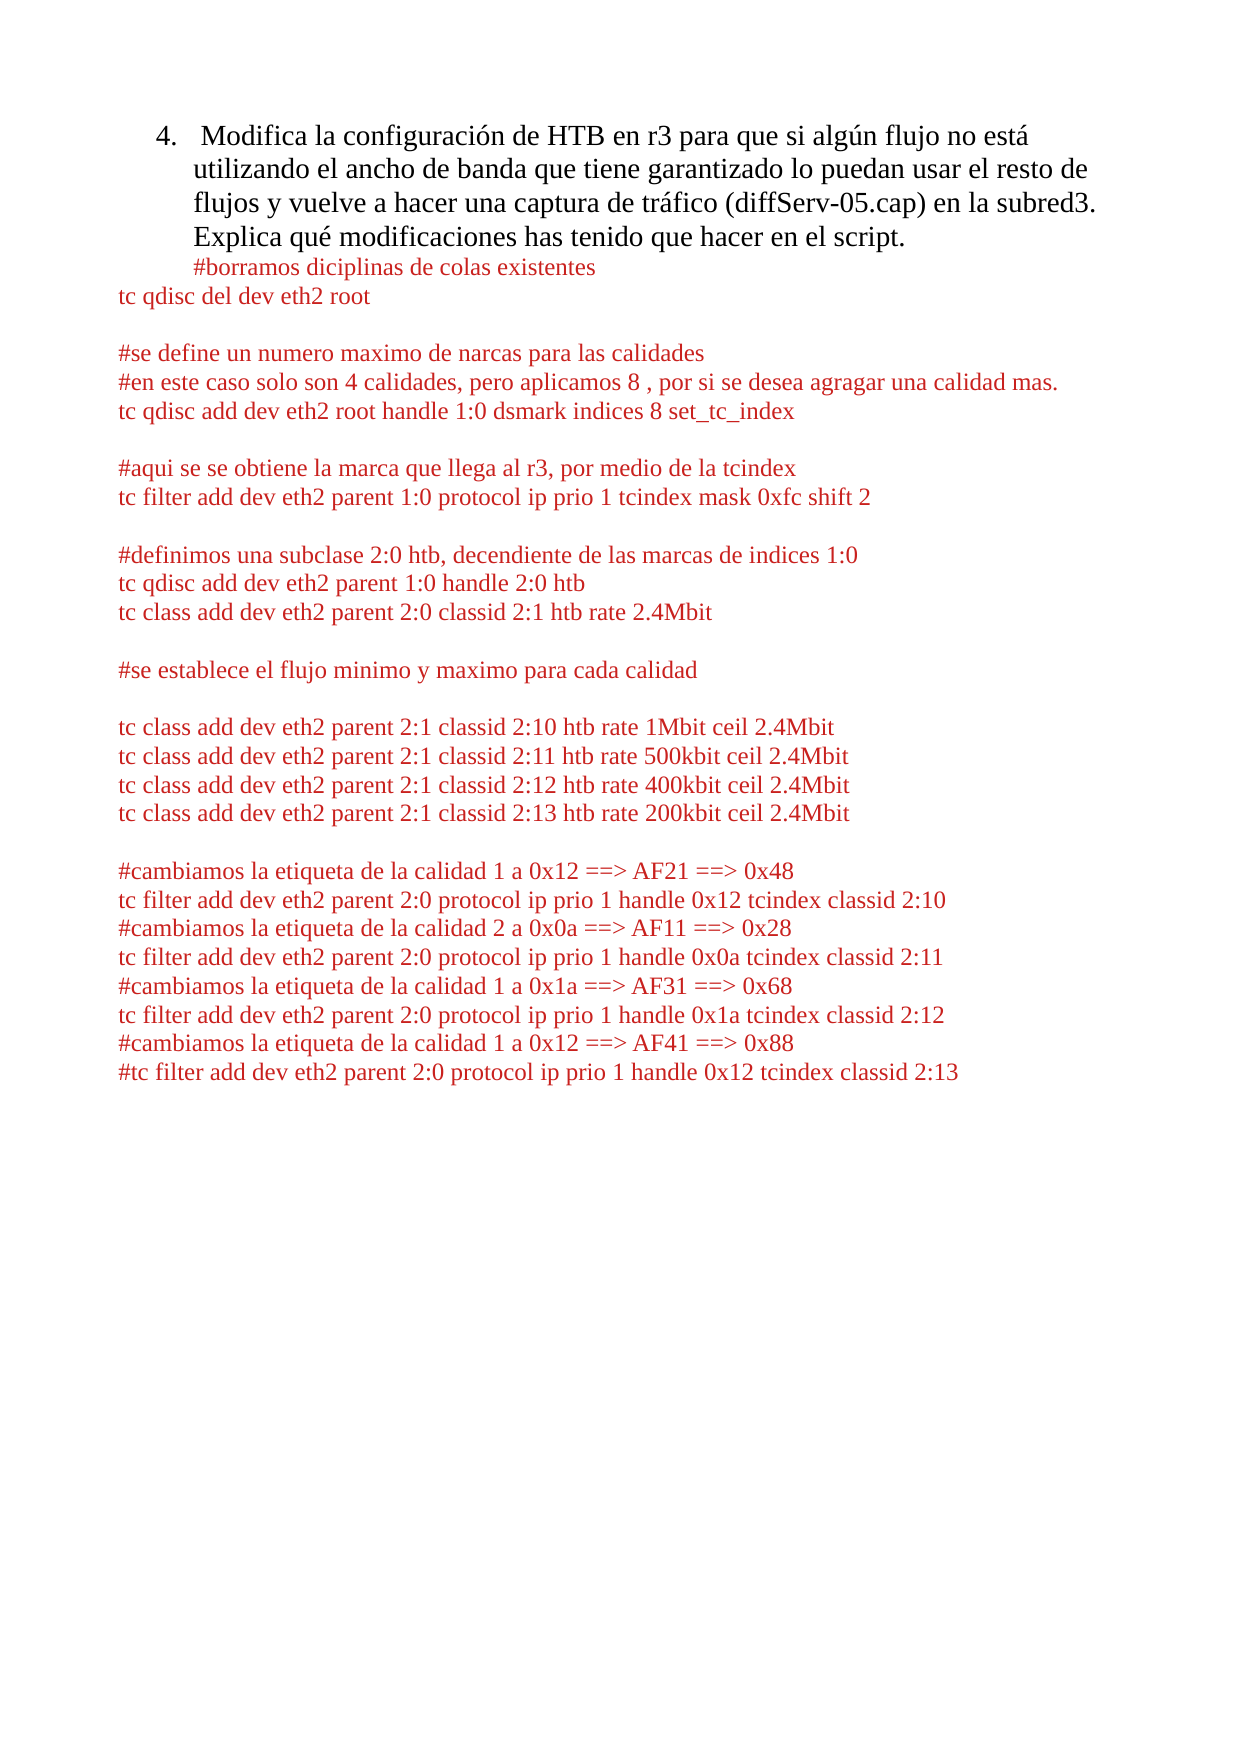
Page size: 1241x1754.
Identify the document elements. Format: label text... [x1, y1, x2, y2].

text tc class add dev eth2 parent 2:1 classid 2:10 htb rate 1Mbit ceil 2.4Mbit [118, 712, 1122, 741]
text tc class add dev eth2 parent 2:1 classid 2:11 htb rate 500kbit ceil 2.4Mbit [118, 741, 1122, 770]
text #cambiamos la etiqueta de la calidad 1 a 0x1a ==> AF31 ==> 0x68 [118, 971, 1122, 1000]
text tc class add dev eth2 parent 2:0 classid 2:1 htb rate 2.4Mbit [118, 597, 1122, 626]
text #cambiamos la etiqueta de la calidad 1 a 0x12 ==> AF21 ==> 0x48 [118, 856, 1122, 885]
text #cambiamos la etiqueta de la calidad 1 a 0x12 ==> AF41 ==> 0x88 [118, 1028, 1122, 1057]
text tc qdisc add dev eth2 root handle 1:0 dsmark indices 8 set_tc_index [118, 396, 1122, 425]
text tc class add dev eth2 parent 2:1 classid 2:12 htb rate 400kbit ceil 2.4Mbit [118, 770, 1122, 798]
text #tc filter add dev eth2 parent 2:0 protocol ip prio 1 handle 0x12 tcindex classid 2:13 [118, 1057, 1122, 1086]
text tc qdisc add dev eth2 parent 1:0 handle 2:0 htb [118, 568, 1122, 597]
text tc filter add dev eth2 parent 2:0 protocol ip prio 1 handle 0x12 tcindex classid 2:10 [118, 885, 1122, 913]
text #en este caso solo son 4 calidades, pero aplicamos 8 , por si se desea agragar una calidad mas. [118, 367, 1122, 396]
text tc class add dev eth2 parent 2:1 classid 2:13 htb rate 200kbit ceil 2.4Mbit [118, 798, 1122, 827]
text tc qdisc del dev eth2 root [118, 281, 1122, 310]
text #se define un numero maximo de narcas para las calidades [118, 338, 1122, 367]
text #se establece el flujo minimo y maximo para cada calidad [118, 655, 1122, 683]
list #borramos diciplinas de colas existentes [156, 252, 1122, 281]
text tc filter add dev eth2 parent 2:0 protocol ip prio 1 handle 0x1a tcindex classid 2:12 [118, 1000, 1122, 1028]
text #aqui se se obtiene la marca que llega al r3, por medio de la tcindex [118, 453, 1122, 482]
text #cambiamos la etiqueta de la calidad 2 a 0x0a ==> AF11 ==> 0x28 [118, 913, 1122, 942]
text tc filter add dev eth2 parent 1:0 protocol ip prio 1 tcindex mask 0xfc shift 2 [118, 482, 1122, 511]
list Modifica la configuración de HTB en r3 para que si algún flujo no está utilizando el ancho de banda que tiene garantizado lo puedan usar el resto de flujos y vuelve a hacer una captura de tráfico (diffServ-05.cap) en la subred3. Explica qué modificaciones has tenido que hacer en el script. [156, 118, 1122, 252]
text #definimos una subclase 2:0 htb, decendiente de las marcas de indices 1:0 [118, 540, 1122, 568]
text tc filter add dev eth2 parent 2:0 protocol ip prio 1 handle 0x0a tcindex classid 2:11 [118, 942, 1122, 971]
